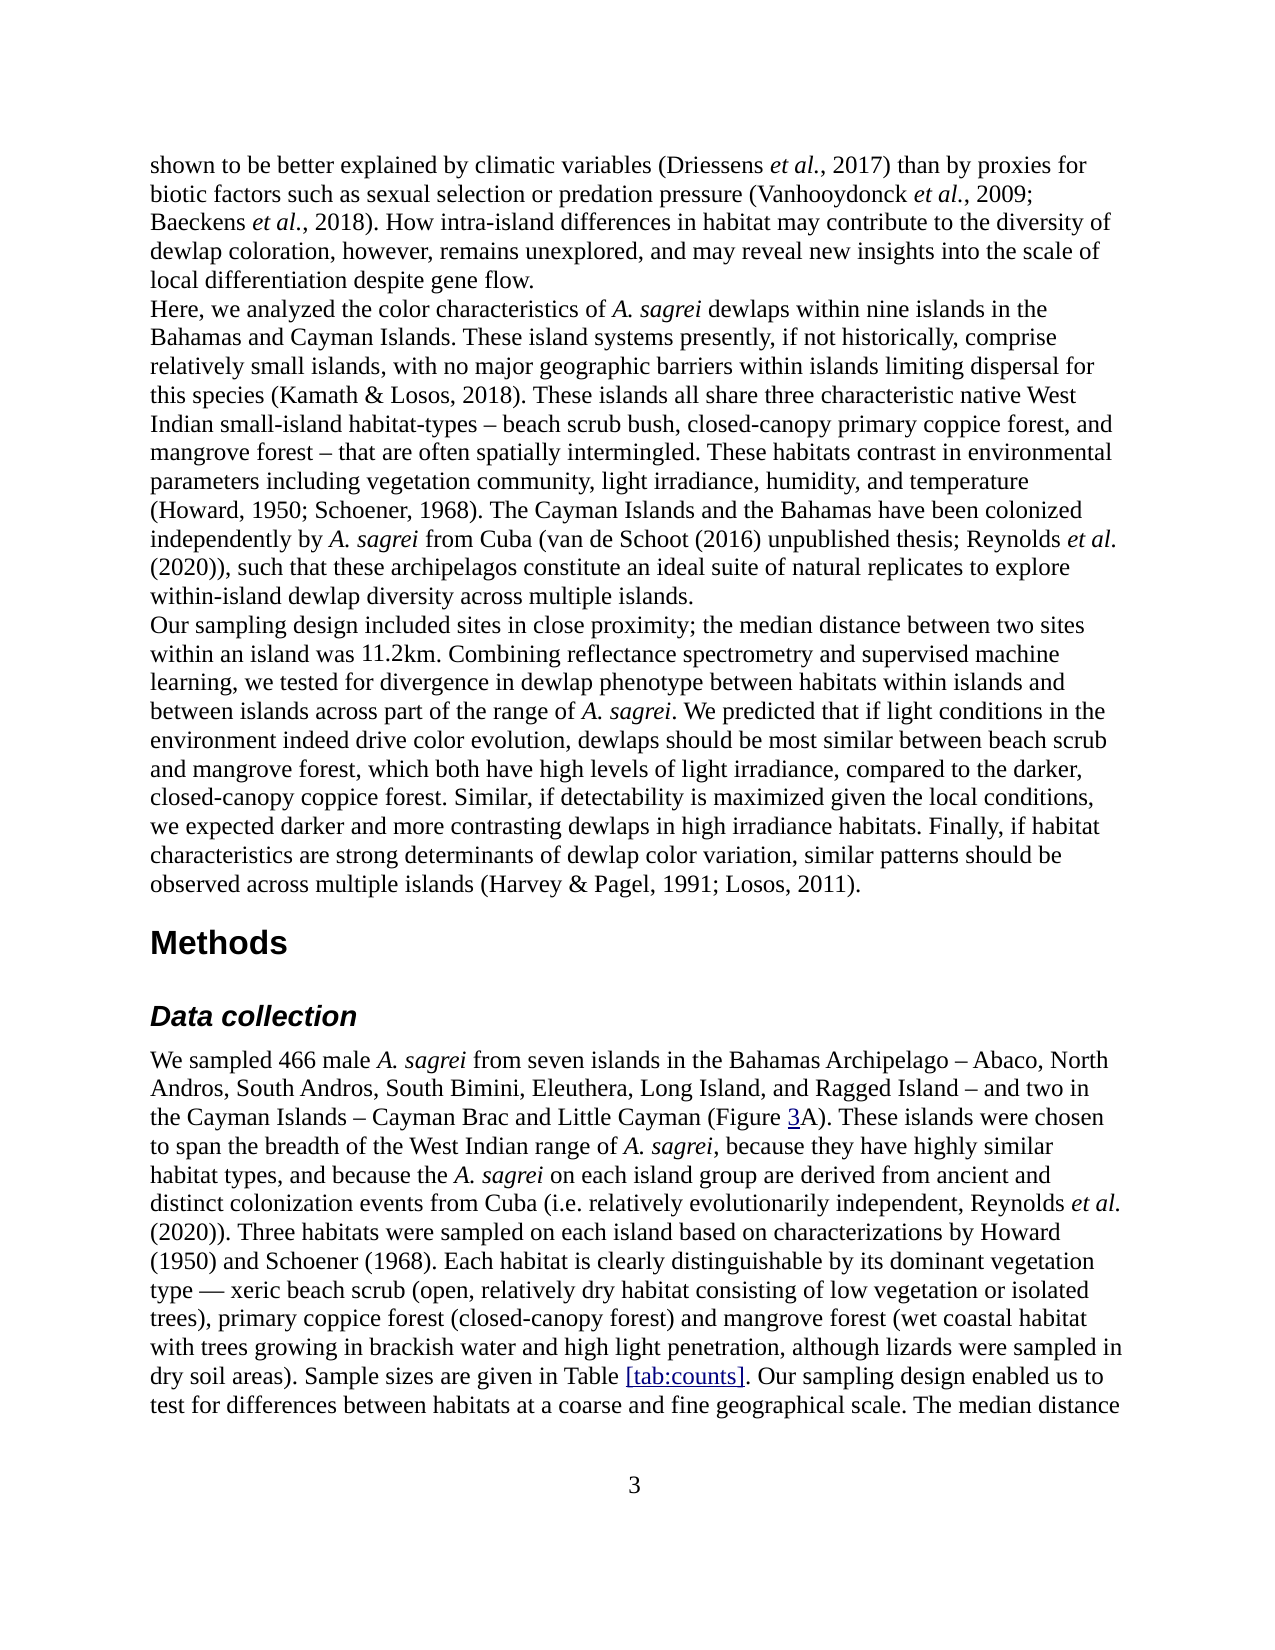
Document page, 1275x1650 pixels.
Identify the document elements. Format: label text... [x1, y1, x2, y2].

subtitle Data collection [150, 999, 1125, 1032]
text We sampled 466 male A. sagrei from seven islands in the Bahamas Archipelago – Abaco, North Andros, South Andros, South Bimini, Eleuthera, Long Island, and Ragged Island – and two in the Cayman Islands – Cayman Brac and Little Cayman (Figure 3A). These islands were chosen to span the breadth of the West Indian range of A. sagrei, because they have highly similar habitat types, and because the A. sagrei on each island group are derived from ancient and distinct colonization events from Cuba (i.e. relatively evolutionarily independent, Reynolds et al. (2020)). Three habitats were sampled on each island based on characterizations by Howard (1950) and Schoener (1968). Each habitat is clearly distinguishable by its dominant vegetation type — xeric beach scrub (open, relatively dry habitat consisting of low vegetation or isolated trees), primary coppice forest (closed-canopy forest) and mangrove forest (wet coastal habitat with trees growing in brackish water and high light penetration, although lizards were sampled in dry soil areas). Sample sizes are given in Table [tab:counts]. Our sampling design enabled us to test for differences between habitats at a coarse and fine geographical scale. The median distance [150, 1045, 1125, 1418]
text shown to be better explained by climatic variables (Driessens et al., 2017) than by proxies for biotic factors such as sexual selection or predation pressure (Vanhooydonck et al., 2009; Baeckens et al., 2018). How intra-island differences in habitat may contribute to the diversity of dewlap coloration, however, remains unexplored, and may reveal new insights into the scale of local differentiation despite gene flow. Here, we analyzed the color characteristics of A. sagrei dewlaps within nine islands in the Bahamas and Cayman Islands. These island systems presently, if not historically, comprise relatively small islands, with no major geographic barriers within islands limiting dispersal for this species (Kamath & Losos, 2018). These islands all share three characteristic native West Indian small-island habitat-types – beach scrub bush, closed-canopy primary coppice forest, and mangrove forest – that are often spatially intermingled. These habitats contrast in environmental parameters including vegetation community, light irradiance, humidity, and temperature (Howard, 1950; Schoener, 1968). The Cayman Islands and the Bahamas have been colonized independently by A. sagrei from Cuba (van de Schoot (2016) unpublished thesis; Reynolds et al. (2020)), such that these archipelagos constitute an ideal suite of natural replicates to explore within-island dewlap diversity across multiple islands. Our sampling design included sites in close proximity; the median distance between two sites within an island was km. Combining reflectance spectrometry and supervised machine learning, we tested for divergence in dewlap phenotype between habitats within islands and between islands across part of the range of A. sagrei. We predicted that if light conditions in the environment indeed drive color evolution, dewlaps should be most similar between beach scrub and mangrove forest, which both have high levels of light irradiance, compared to the darker, closed-canopy coppice forest. Similar, if detectability is maximized given the local conditions, we expected darker and more contrasting dewlaps in high irradiance habitats. Finally, if habitat characteristics are strong determinants of dewlap color variation, similar patterns should be observed across multiple islands (Harvey & Pagel, 1991; Losos, 2011). [150, 150, 1125, 897]
subtitle Methods [150, 922, 1125, 961]
